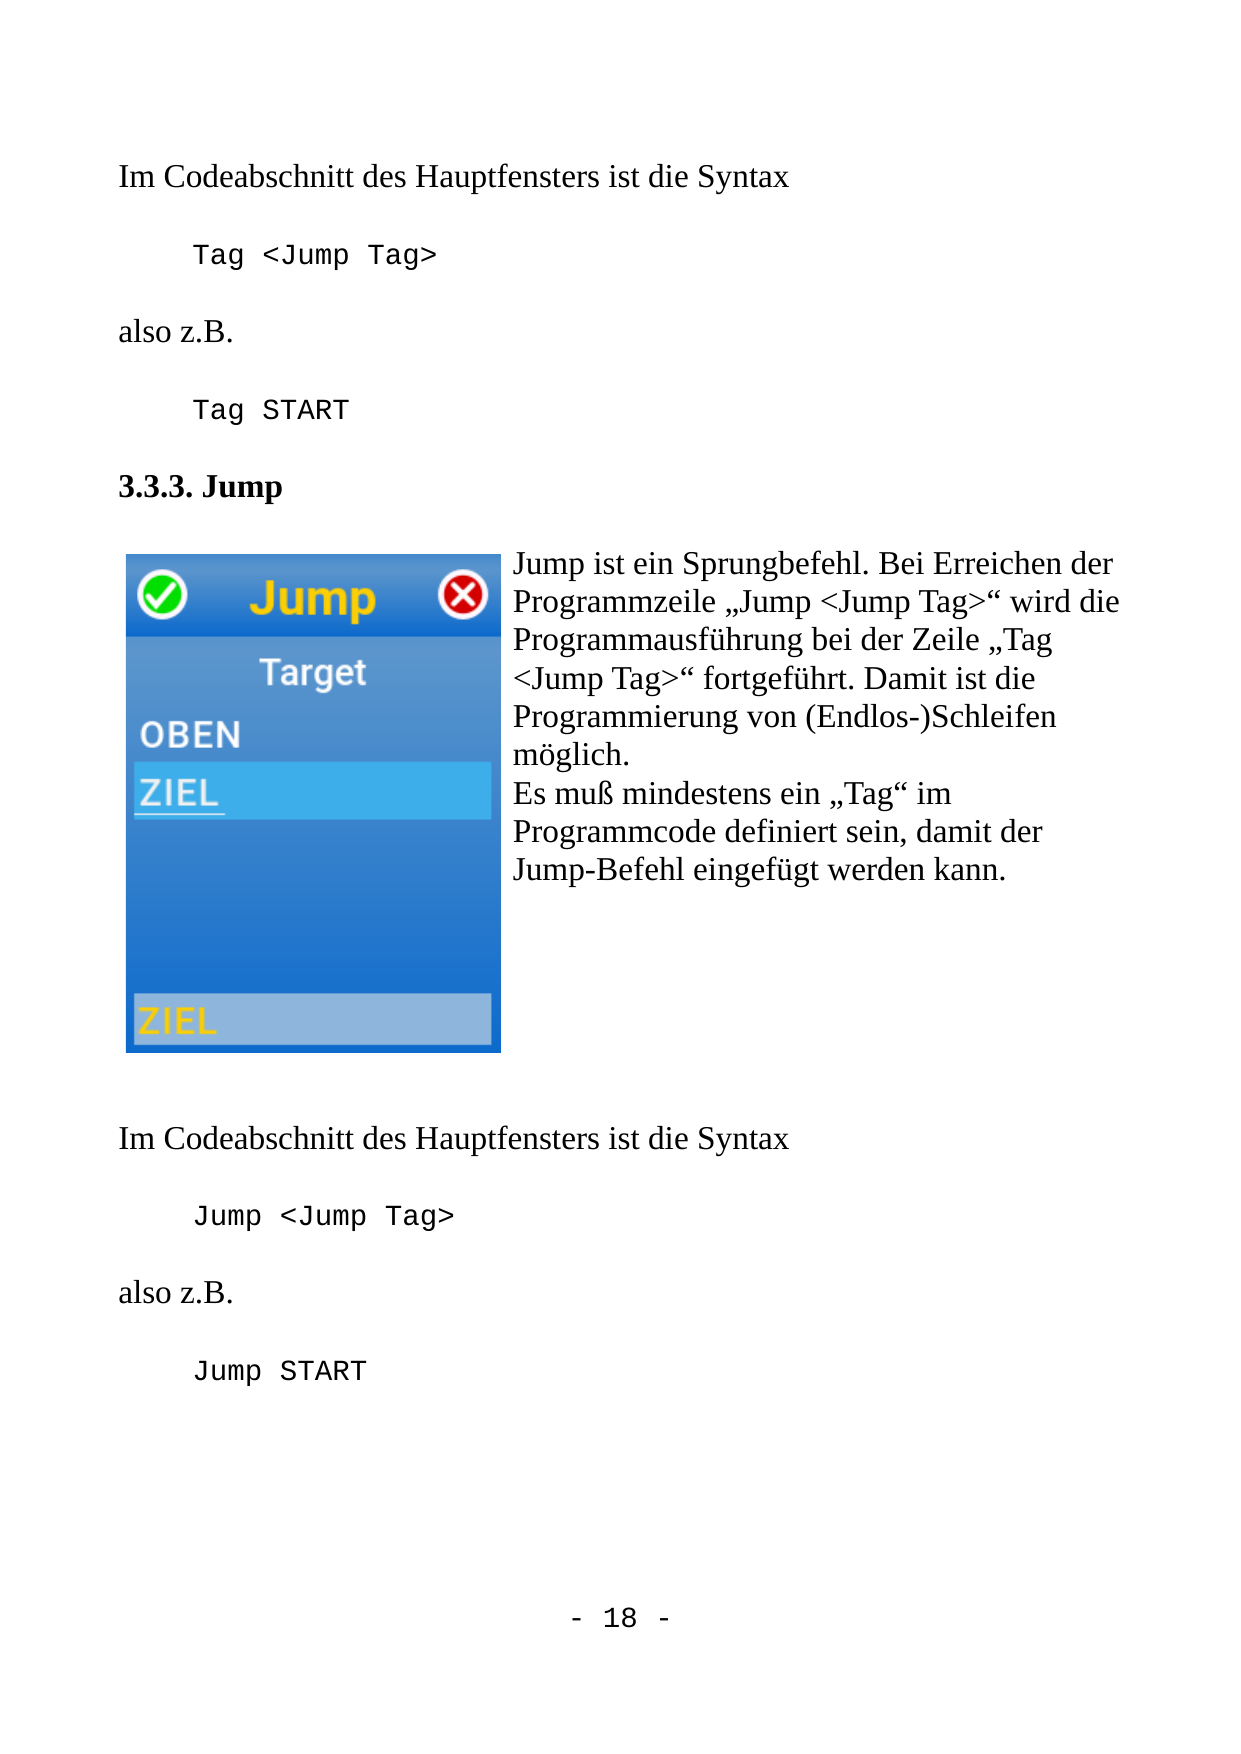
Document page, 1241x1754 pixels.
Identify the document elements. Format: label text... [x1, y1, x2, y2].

text Jump START [118, 1349, 1122, 1389]
text Es muß mindestens ein „Tag“ im Programmcode definiert sein, damit der Jump-Befehl eingefügt werden kann. [501, 773, 1122, 888]
text Tag <Jump Tag> [118, 233, 1122, 273]
text also z.B. [118, 1273, 1122, 1311]
picture [125, 554, 501, 1053]
text Tag START [118, 388, 1122, 428]
text Jump ist ein Sprungbefehl. Bei Erreichen der Programmzeile „Jump <Jump Tag>“ wird die Programmausführung bei der Zeile „Tag <Jump Tag>“ fortgeführt. Damit ist die Programmierung von (Endlos-)Schleifen möglich. [118, 543, 1122, 773]
text Jump <Jump Tag> [118, 1194, 1122, 1234]
text Im Codeabschnitt des Hauptfensters ist die Syntax [118, 156, 1122, 195]
text 3.3.3. Jump [118, 466, 1122, 504]
text also z.B. [118, 311, 1122, 350]
text Im Codeabschnitt des Hauptfensters ist die Syntax [118, 1118, 1122, 1156]
